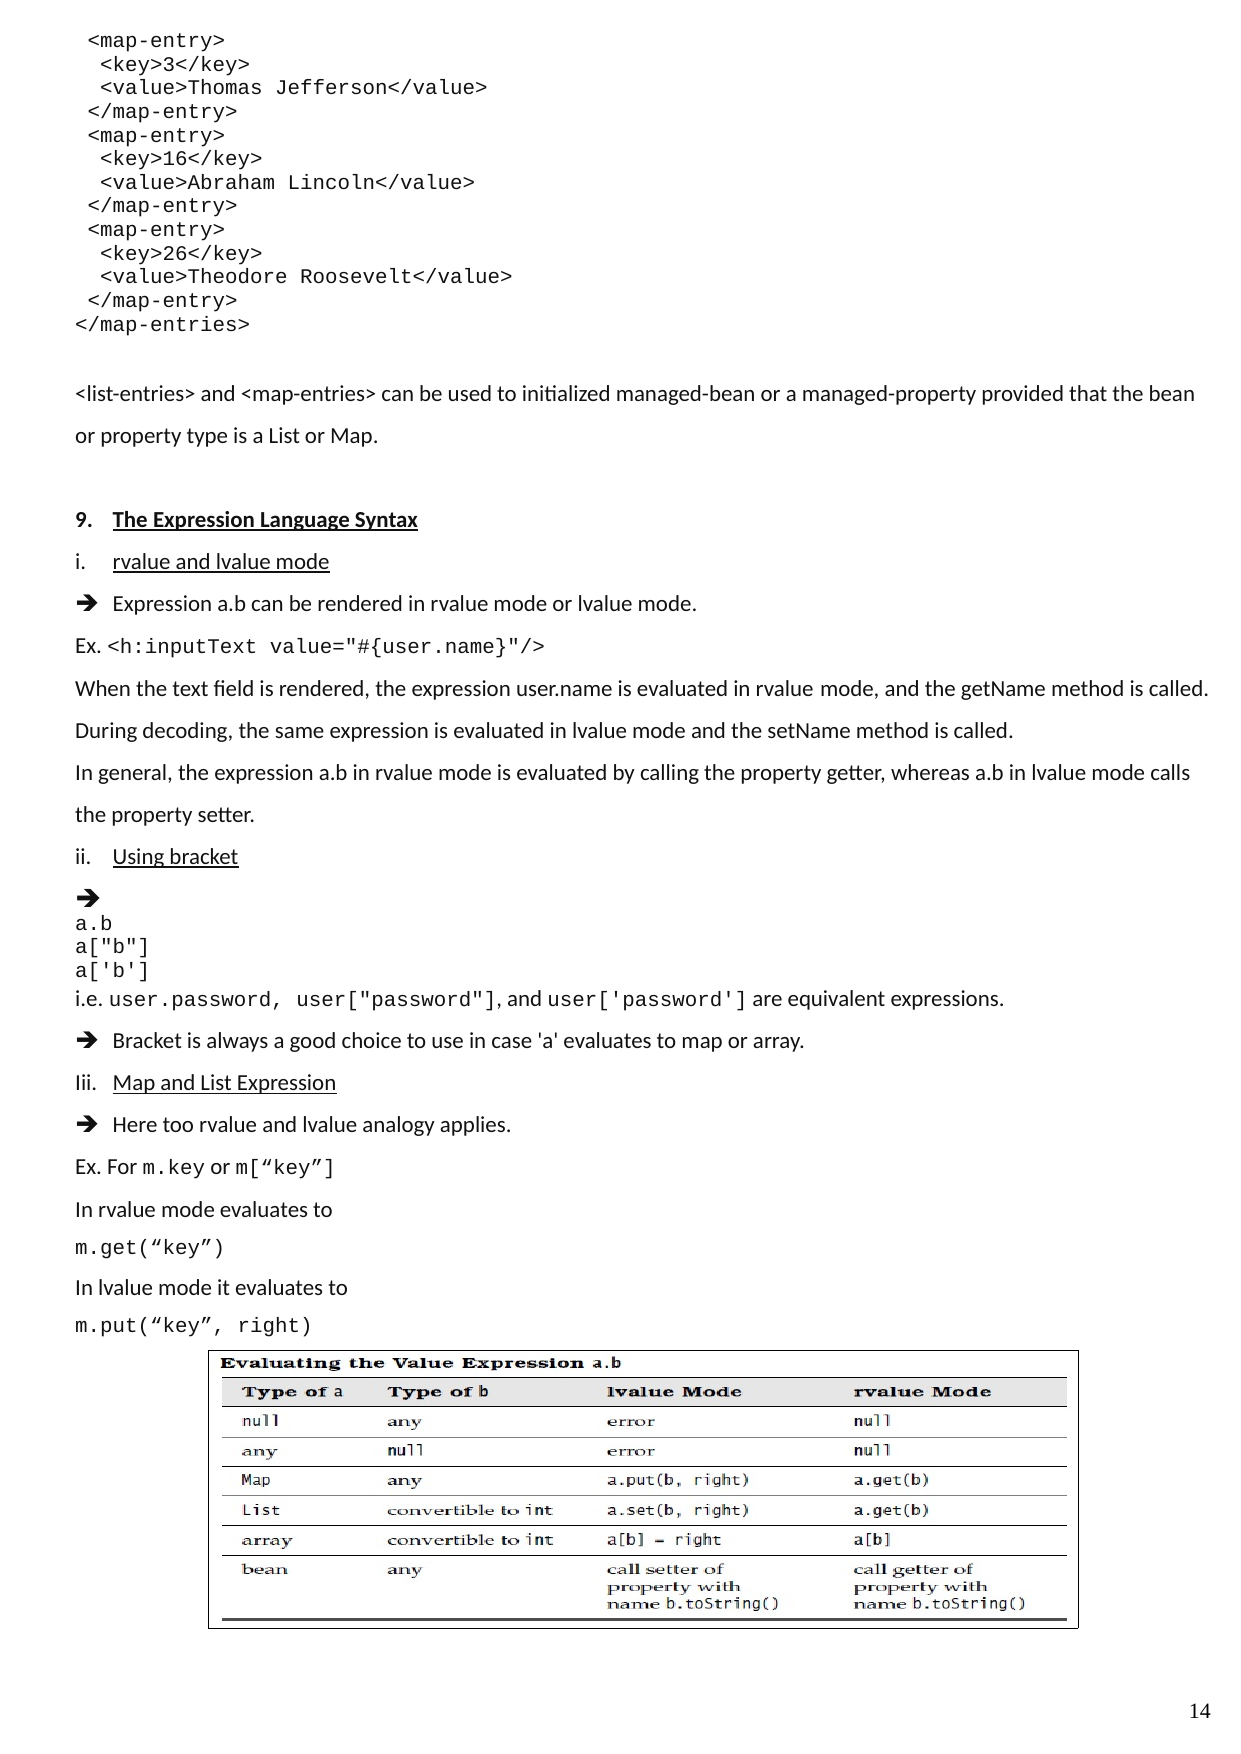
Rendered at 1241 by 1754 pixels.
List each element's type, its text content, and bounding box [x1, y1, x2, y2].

text In general, the expression a.b in rvalue mode is evaluated by calling the property getter, whereas a.b in lvalue mode calls the property setter. [75, 758, 1211, 828]
text <value>Theodore Roosevelt</value> [75, 266, 1211, 290]
list a.b [75, 913, 1211, 936]
text </map-entry> [75, 196, 1211, 219]
text <key>3</key> [75, 54, 1211, 77]
text </map-entries> [75, 314, 1211, 337]
text a["b"] [75, 936, 1211, 960]
list i. rvalue and lvalue mode [75, 547, 1211, 575]
list In rvalue mode evaluates to [75, 1195, 1211, 1223]
text In lvalue mode it evaluates to [75, 1273, 1211, 1301]
text </map-entry> [75, 101, 1211, 124]
text 9. The Expression Language Syntax [75, 505, 1211, 533]
text </map-entry> [75, 290, 1211, 314]
text <map-entry> [75, 124, 1211, 148]
text <value>Thomas Jefferson</value> [75, 77, 1211, 101]
list m.get(“key”) [75, 1237, 1211, 1261]
list Expression a.b can be rendered in rvalue mode or lvalue mode. [75, 589, 1211, 617]
text Ex. <h:inputText value="#{user.name}"/> [75, 631, 1211, 660]
list Bracket is always a good choice to use in case 'a' evaluates to map or array. [75, 1026, 1211, 1054]
text a['b'] [75, 960, 1211, 984]
text When the text field is rendered, the expression user.name is evaluated in rvalue mode, and the getName method is called. During decoding, the same expression is evaluated in lvalue mode and the setName method is called. [75, 674, 1211, 744]
text <list-entries> and <map-entries> can be used to initialized managed-bean or a managed-property provided that the bean or property type is a List or Map. [75, 379, 1211, 449]
text <map-entry> [75, 30, 1211, 54]
text <key>26</key> [75, 243, 1211, 266]
text m.put(“key”, right) [75, 1314, 1211, 1338]
text i.e. user.password, user["password"], and user['password'] are equivalent expressions. [75, 984, 1211, 1012]
list Here too rvalue and lvalue analogy applies. [75, 1110, 1211, 1138]
text Iii. Map and List Expression [75, 1068, 1211, 1096]
text <key>16</key> [75, 148, 1211, 172]
picture [210, 1353, 1075, 1626]
list Ex. For m.key or m[“key”] [75, 1152, 1211, 1181]
text ii. Using bracket [75, 842, 1211, 870]
text <map-entry> [75, 219, 1211, 243]
text <value>Abraham Lincoln</value> [75, 172, 1211, 196]
